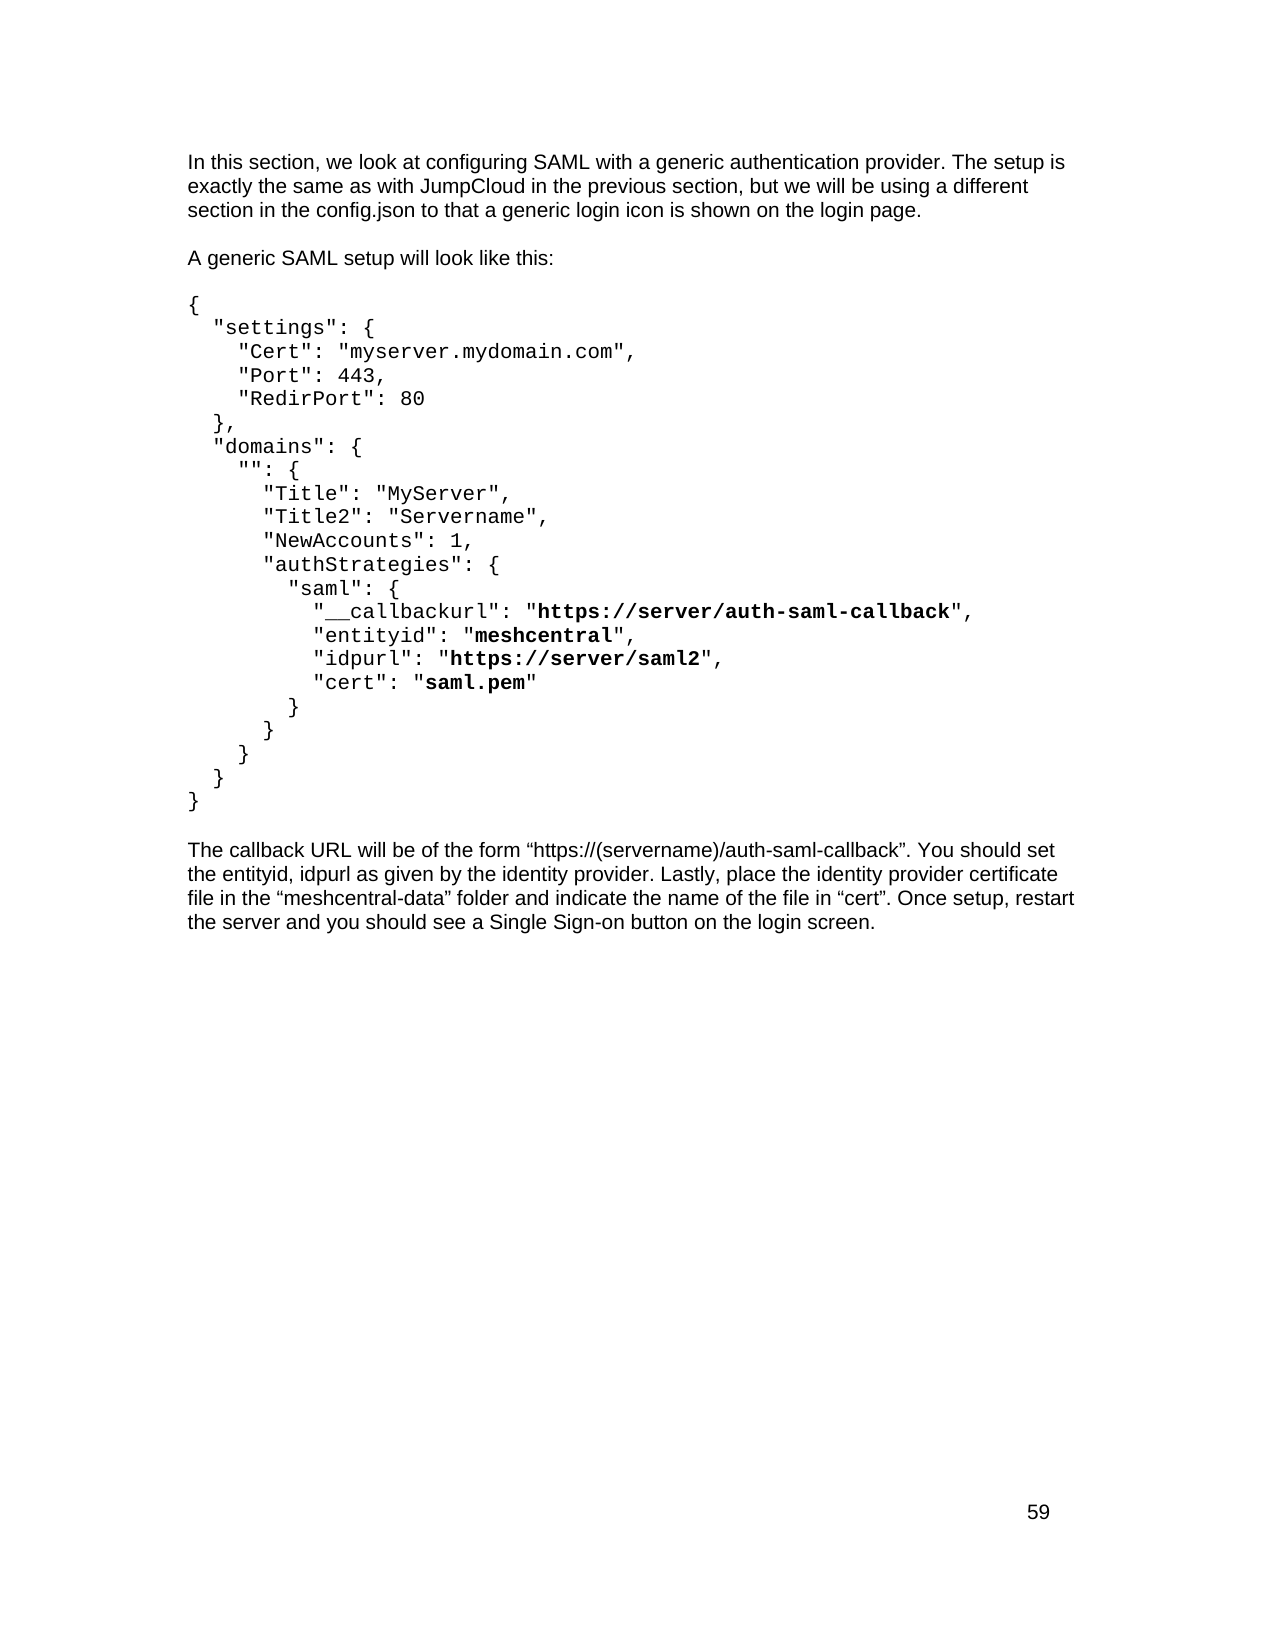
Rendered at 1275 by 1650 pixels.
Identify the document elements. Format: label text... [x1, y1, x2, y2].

text In this section, we look at configuring SAML with a generic authentication provider. The setup is exactly the same as with JumpCloud in the previous section, but we will be using a different section in the config.json to that a generic login icon is shown on the login page. [187, 150, 1087, 222]
text "entityid": "meshcentral", [187, 625, 1087, 648]
text "RedirPort": 80 [187, 388, 1087, 412]
text "": { [187, 459, 1087, 483]
text "Port": 443, [187, 365, 1087, 388]
text "saml": { [187, 577, 1087, 601]
text } [187, 696, 1087, 719]
text The callback URL will be of the form “https://(servername)/auth-saml-callback”. You should set the entityid, idpurl as given by the identity provider. Lastly, place the identity provider certificate file in the “meshcentral-data” folder and indicate the name of the file in “cert”. Once setup, restart the server and you should see a Single Sign-on button on the login screen. [187, 838, 1087, 934]
text "__callbackurl": "https://server/auth-saml-callback", [187, 601, 1087, 625]
text "Title": "MyServer", [187, 483, 1087, 507]
text "cert": "saml.pem" [187, 672, 1087, 696]
text }, [187, 412, 1087, 436]
text "idpurl": "https://server/saml2", [187, 648, 1087, 672]
text A generic SAML setup will look like this: [187, 246, 1087, 270]
text } [187, 743, 1087, 767]
text "NewAccounts": 1, [187, 530, 1087, 554]
text { [187, 294, 1087, 317]
text } [187, 719, 1087, 743]
text } [187, 767, 1087, 790]
text } [187, 790, 1087, 814]
text "Cert": "myserver.mydomain.com", [187, 341, 1087, 365]
text "settings": { [187, 317, 1087, 341]
text "authStrategies": { [187, 554, 1087, 577]
text "domains": { [187, 436, 1087, 459]
text "Title2": "Servername", [187, 507, 1087, 530]
